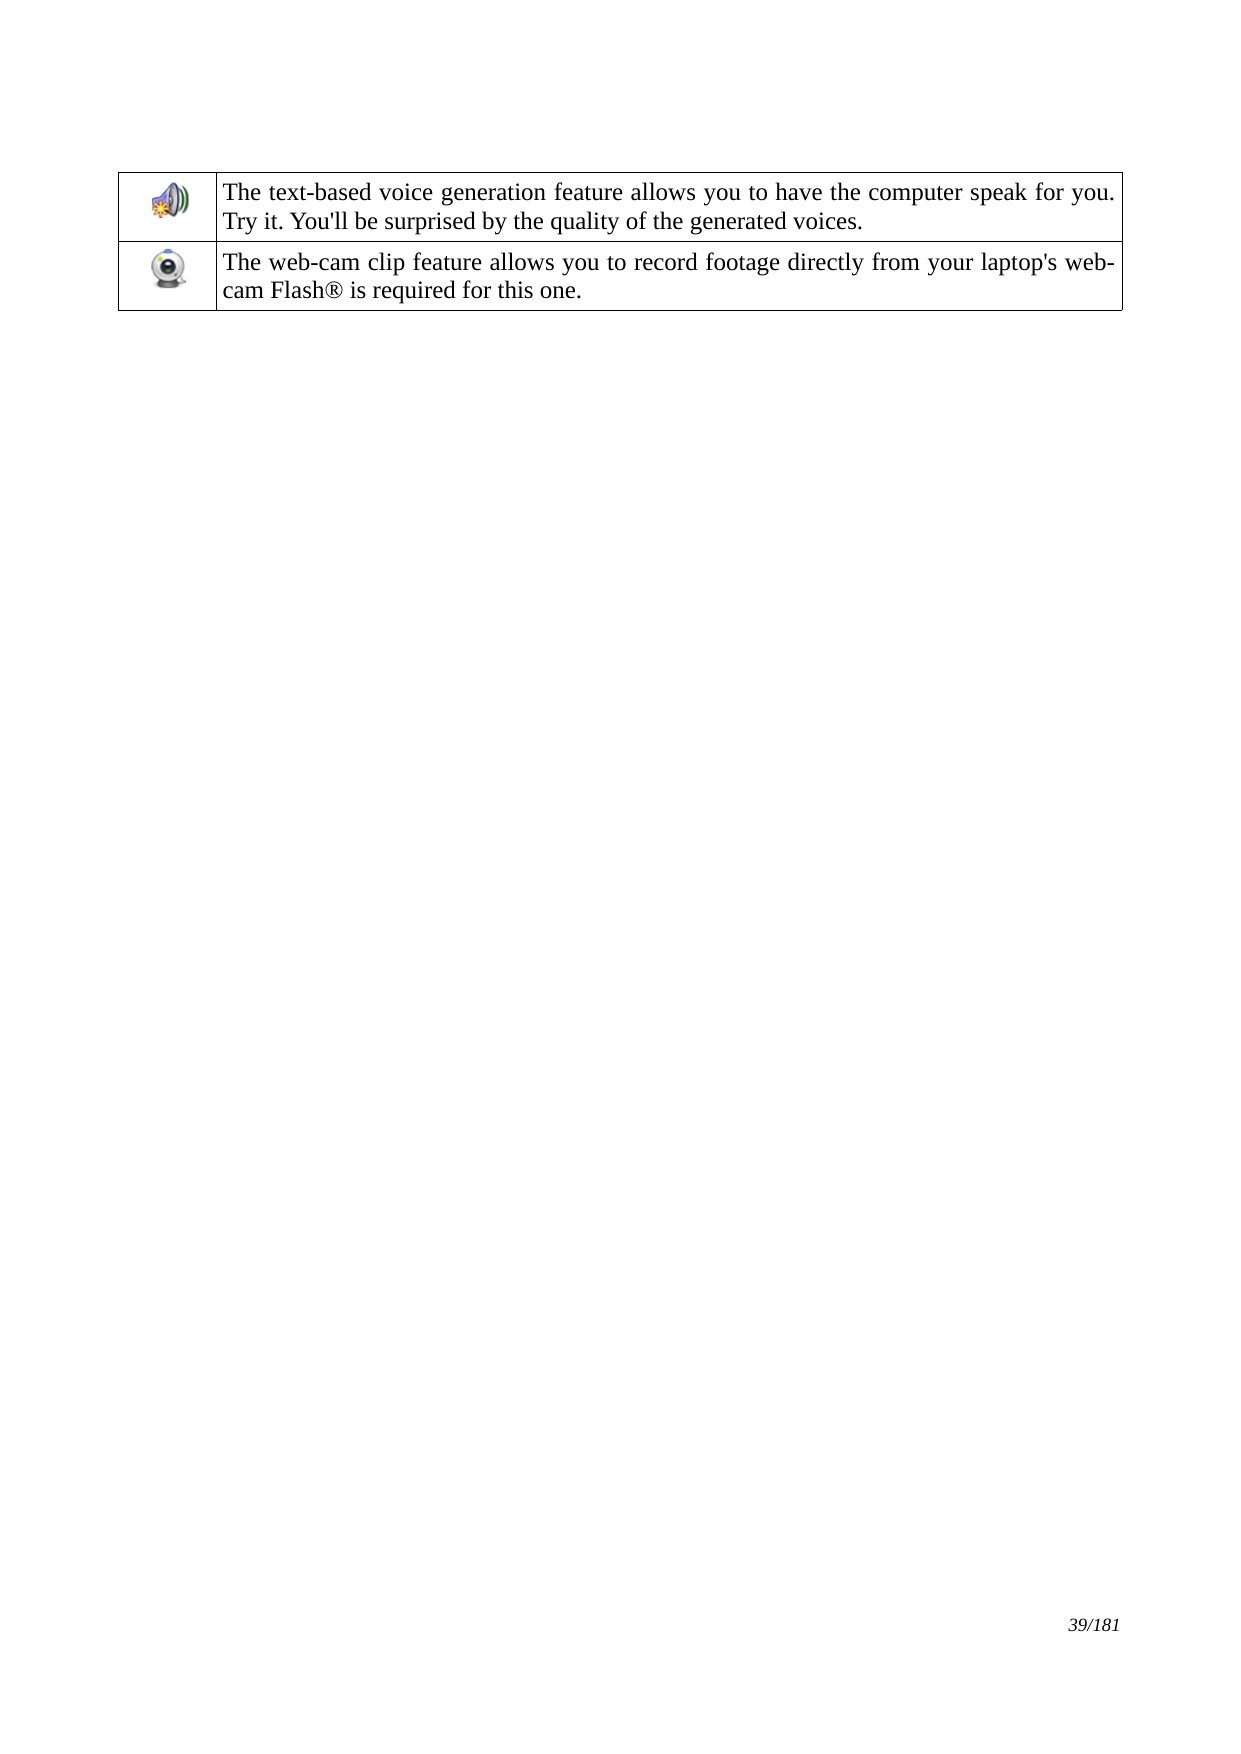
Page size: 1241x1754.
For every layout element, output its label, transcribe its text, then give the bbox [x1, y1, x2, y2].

table_cell The text-based voice generation feature allows you to have the computer speak for you. Try it. You'll be surprised by the quality of the generated voices. [217, 173, 1122, 241]
picture [144, 246, 191, 293]
picture [151, 180, 189, 218]
table_cell [119, 242, 216, 310]
table_cell [119, 173, 216, 241]
table_cell The web-cam clip feature allows you to record footage directly from your laptop's web-cam Flash® is required for this one. [217, 242, 1122, 310]
